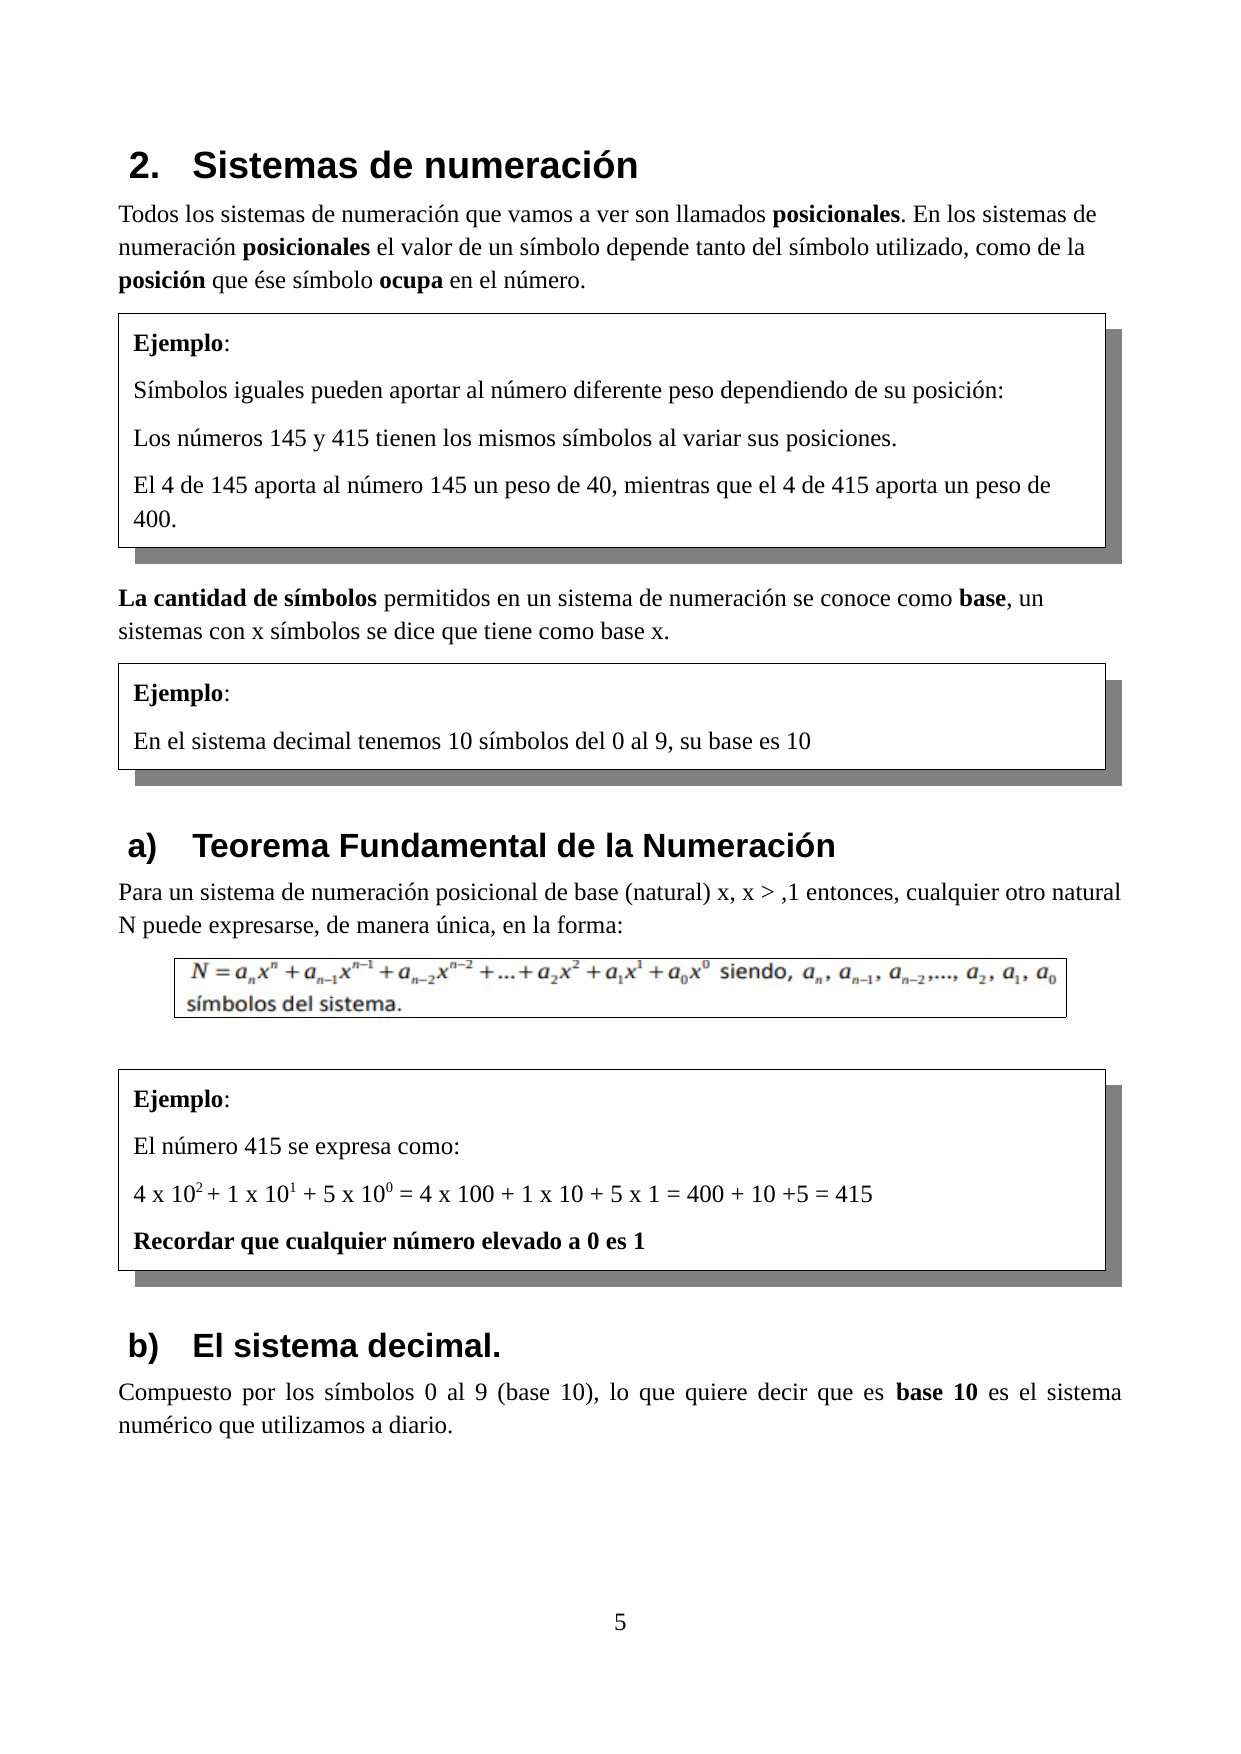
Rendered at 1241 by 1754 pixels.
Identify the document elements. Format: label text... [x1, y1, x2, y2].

text Todos los sistemas de numeración que vamos a ver son llamados posicionales. En los sistemas de numeración posicionales el valor de un símbolo depende tanto del símbolo utilizado, como de la posición que ése símbolo ocupa en el número. [118, 199, 1122, 294]
subtitle Sistemas de numeración [118, 143, 1122, 187]
picture [177, 960, 1064, 1014]
text Recordar que cualquier número elevado a 0 es 1 [119, 1212, 1105, 1270]
text En el sistema decimal tenemos 10 símbolos del 0 al 9, su base es 10 [119, 711, 1105, 769]
text Símbolos iguales pueden aportar al número diferente peso dependiendo de su posición: [119, 361, 1105, 404]
text 4 x 102 + 1 x 101 + 5 x 100 = 4 x 100 + 1 x 10 + 5 x 1 = 400 + 10 +5 = 415 [119, 1164, 1105, 1208]
text La cantidad de símbolos permitidos en un sistema de numeración se conoce como base, un sistemas con x símbolos se dice que tiene como base x. [118, 583, 1122, 644]
text Compuesto por los símbolos 0 al 9 (base 10), lo que quiere decir que es base 10 es el sistema numérico que utilizamos a diario. [118, 1377, 1122, 1439]
subtitle Teorema Fundamental de la Numeración [118, 826, 1122, 864]
text Ejemplo: [119, 314, 1105, 357]
text El número 415 se expresa como: [119, 1116, 1105, 1160]
text Para un sistema de numeración posicional de base (natural) x, x > ,1 entonces, cualquier otro natural N puede expresarse, de manera única, en la forma: [118, 877, 1122, 939]
text Ejemplo: [119, 664, 1105, 707]
subtitle El sistema decimal. [118, 1326, 1122, 1365]
text Los números 145 y 415 tienen los mismos símbolos al variar sus posiciones. [119, 408, 1105, 452]
text Ejemplo: [119, 1070, 1105, 1112]
text El 4 de 145 aporta al número 145 un peso de 40, mientras que el 4 de 415 aporta un peso de 400. [119, 456, 1105, 547]
